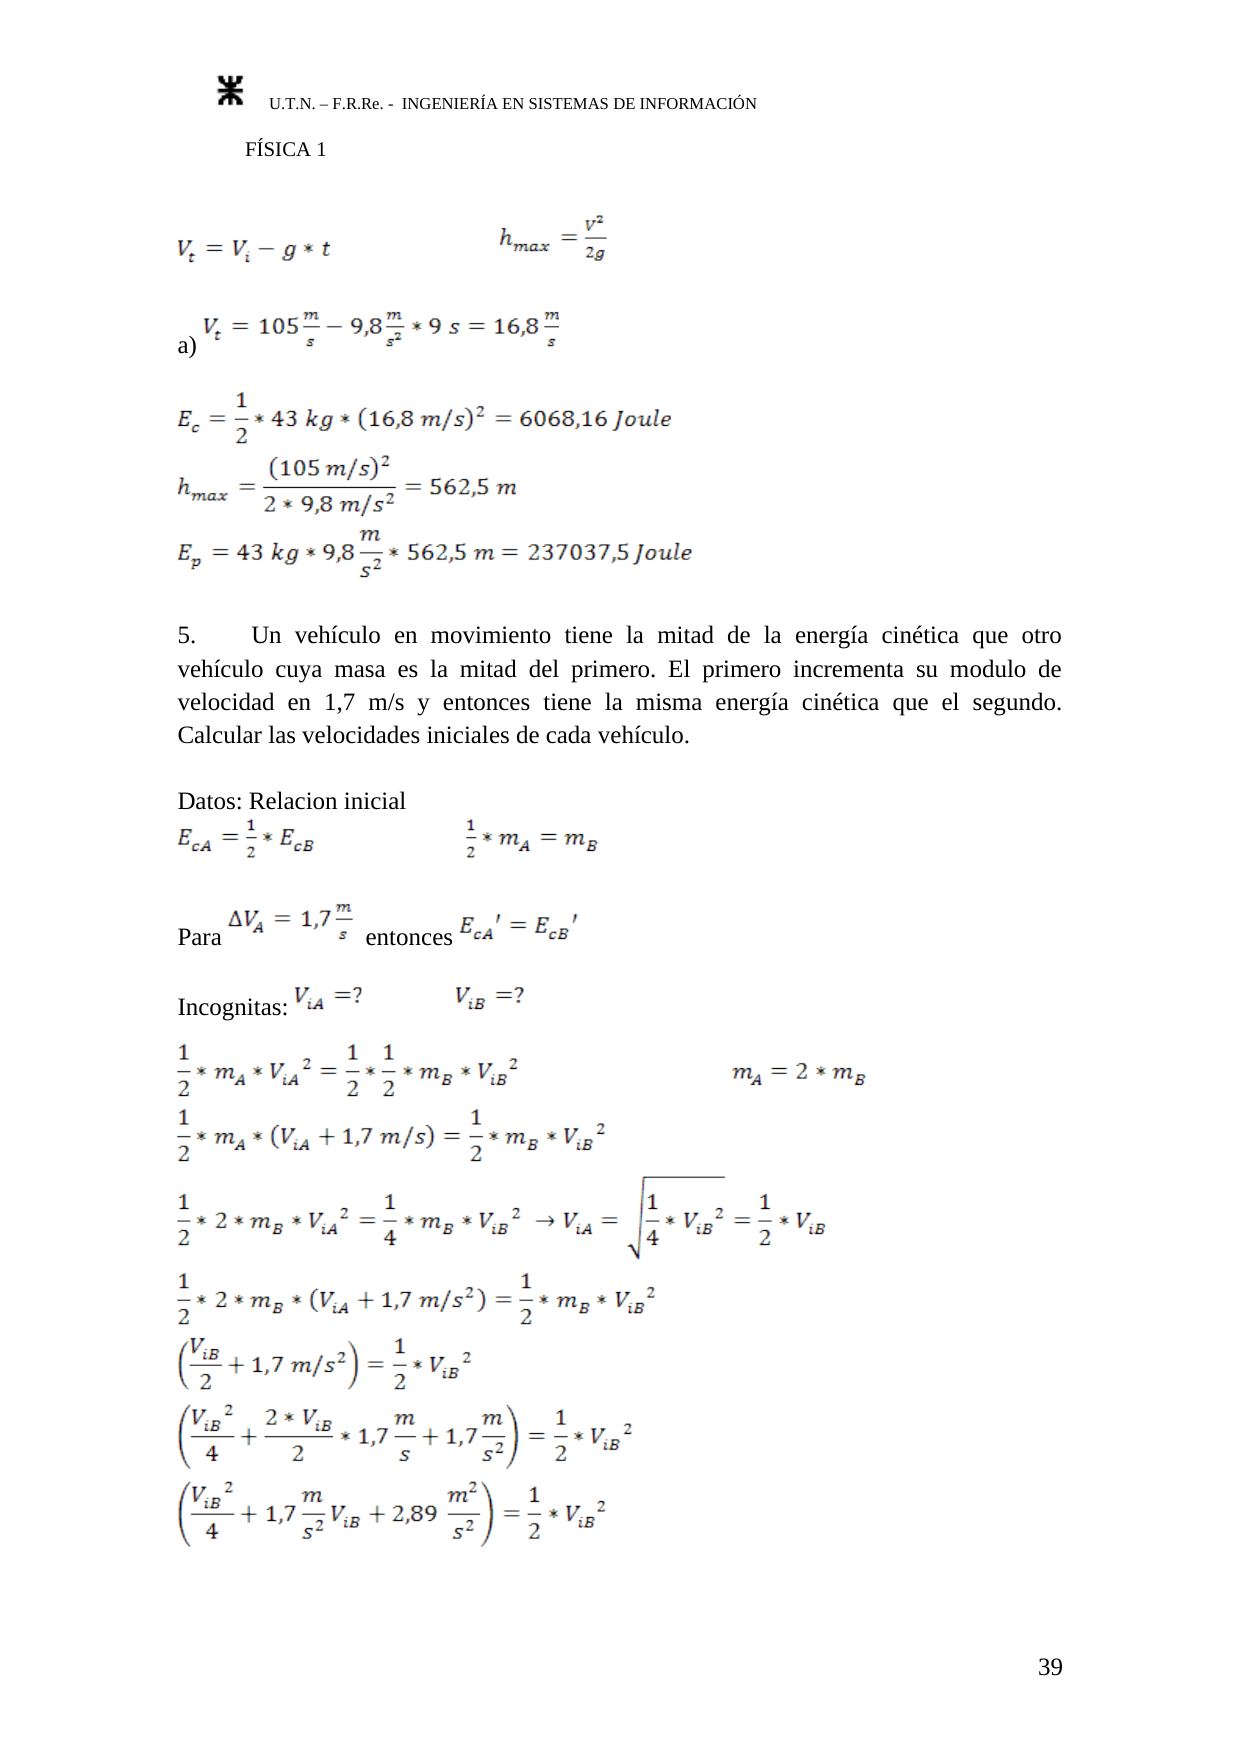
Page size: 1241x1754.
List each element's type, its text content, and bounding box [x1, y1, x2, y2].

picture [466, 818, 599, 866]
text Para entonces [177, 902, 1063, 974]
text Datos: Relacion inicial [177, 786, 1063, 814]
picture [459, 911, 578, 946]
picture [177, 1172, 827, 1266]
picture [294, 981, 362, 1016]
picture [177, 527, 693, 584]
text Incognitas: [177, 981, 1063, 1036]
picture [177, 818, 317, 866]
picture [499, 214, 607, 269]
picture [177, 389, 671, 450]
text a) [177, 309, 1063, 381]
picture [177, 1042, 867, 1103]
picture [177, 1335, 473, 1396]
picture [177, 234, 331, 269]
picture [177, 454, 517, 523]
text 5. Un vehículo en movimiento tiene la mitad de la energía cinética que otro vehículo cuya masa es la mitad del primero. El primero incrementa su modulo de velocidad en 1,7 m/s y entonces tiene la misma energía cinética que el segundo. Calcular las velocidades iniciales de cada vehículo. [177, 621, 1063, 748]
picture [177, 1400, 634, 1474]
picture [177, 1477, 609, 1552]
picture [203, 309, 559, 353]
picture [228, 901, 353, 946]
picture [177, 1270, 657, 1331]
picture [177, 1107, 607, 1168]
picture [455, 981, 524, 1016]
